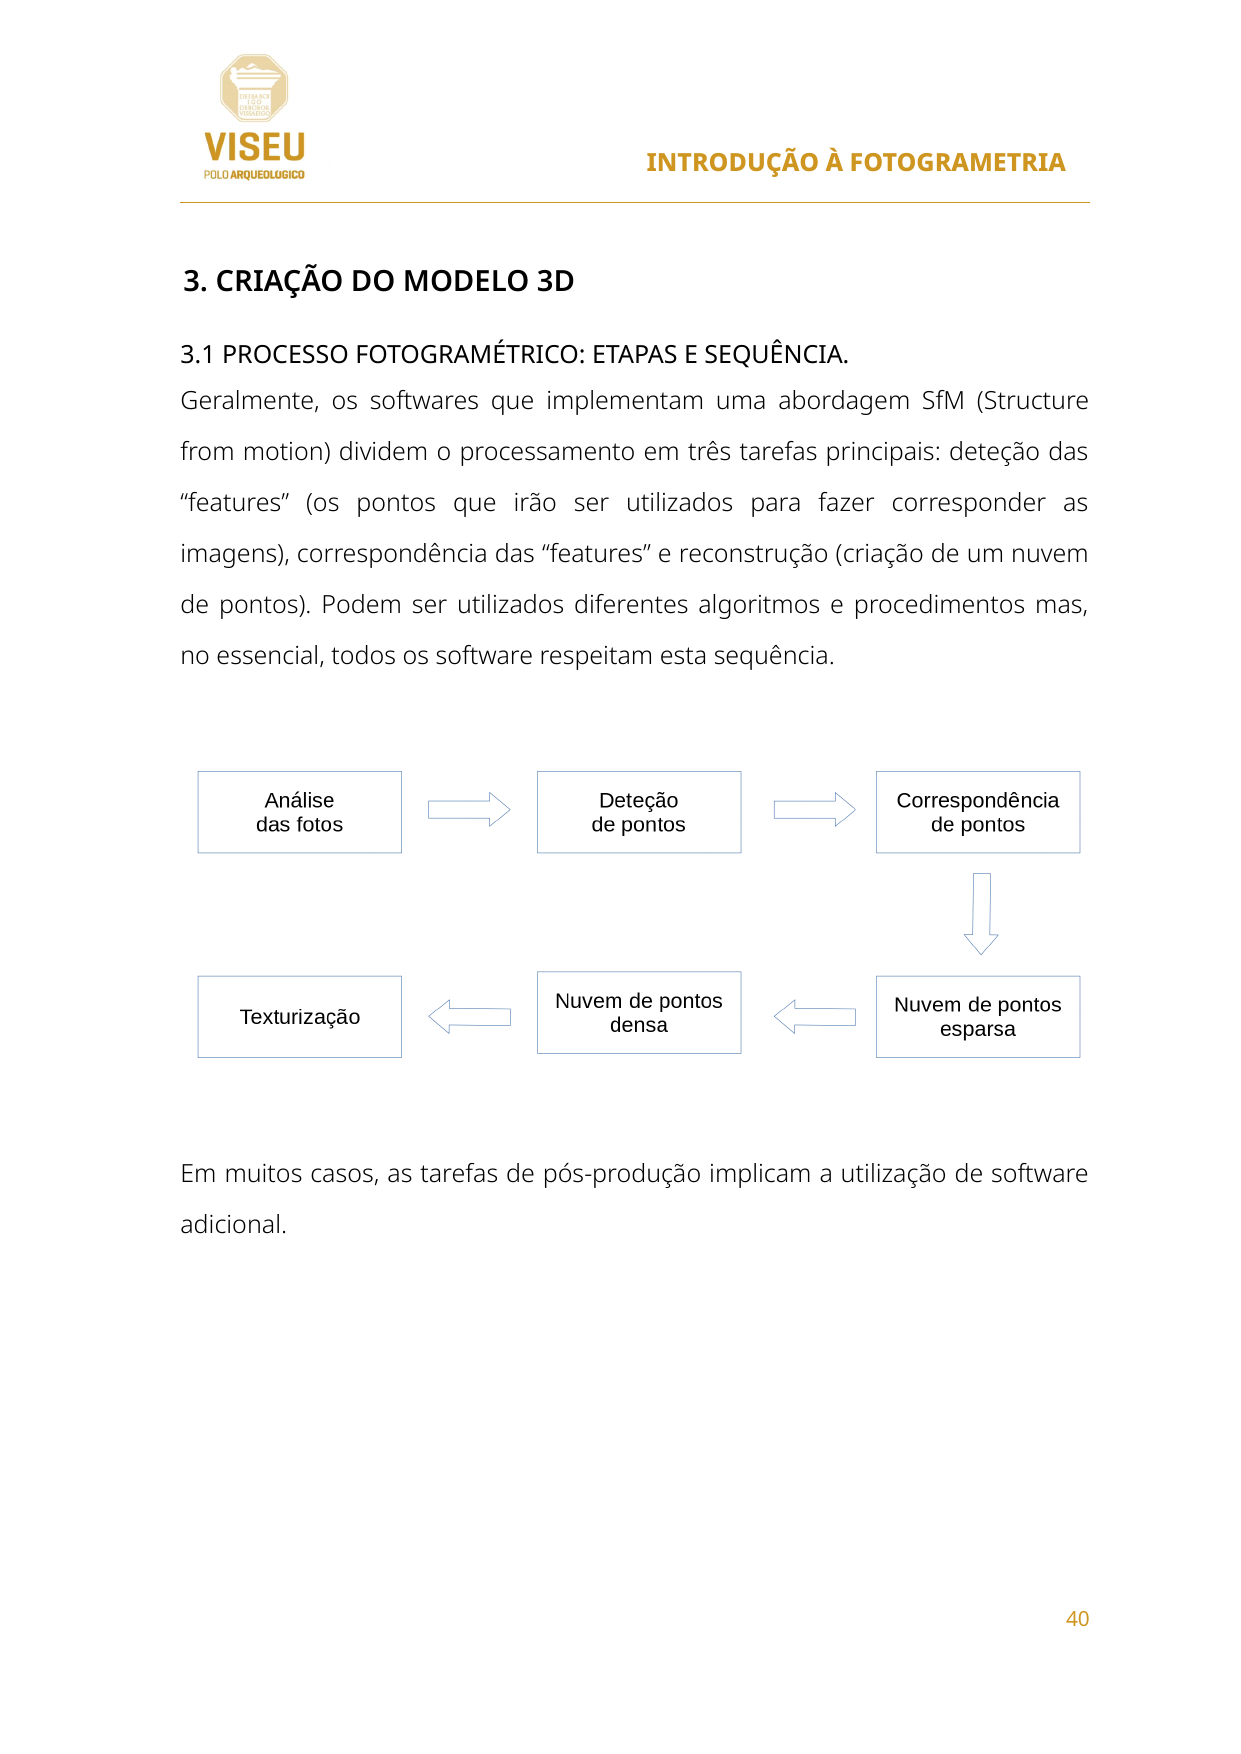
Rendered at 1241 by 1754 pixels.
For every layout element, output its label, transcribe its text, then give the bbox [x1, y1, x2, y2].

picture [184, 757, 1086, 1073]
text Geralmente, os softwares que implementam uma abordagem SfM (Structure from motion) dividem o processamento em três tarefas principais: deteção das “features” (os pontos que irão ser utilizados para fazer corresponder as imagens), correspondência das “features” e reconstrução (criação de um nuvem de pontos). Podem ser utilizados diferentes algoritmos e procedimentos mas, no essencial, todos os software respeitam esta sequência. [180, 383, 1090, 672]
text Em muitos casos, as tarefas de pós-produção implicam a utilização de software adicional. [180, 1155, 1090, 1240]
subtitle 3.1 Processo fotogramétrico: etapas e sequência. [180, 336, 1090, 370]
subtitle 3. CRIAÇÃO DO MODELO 3D [180, 257, 1090, 303]
